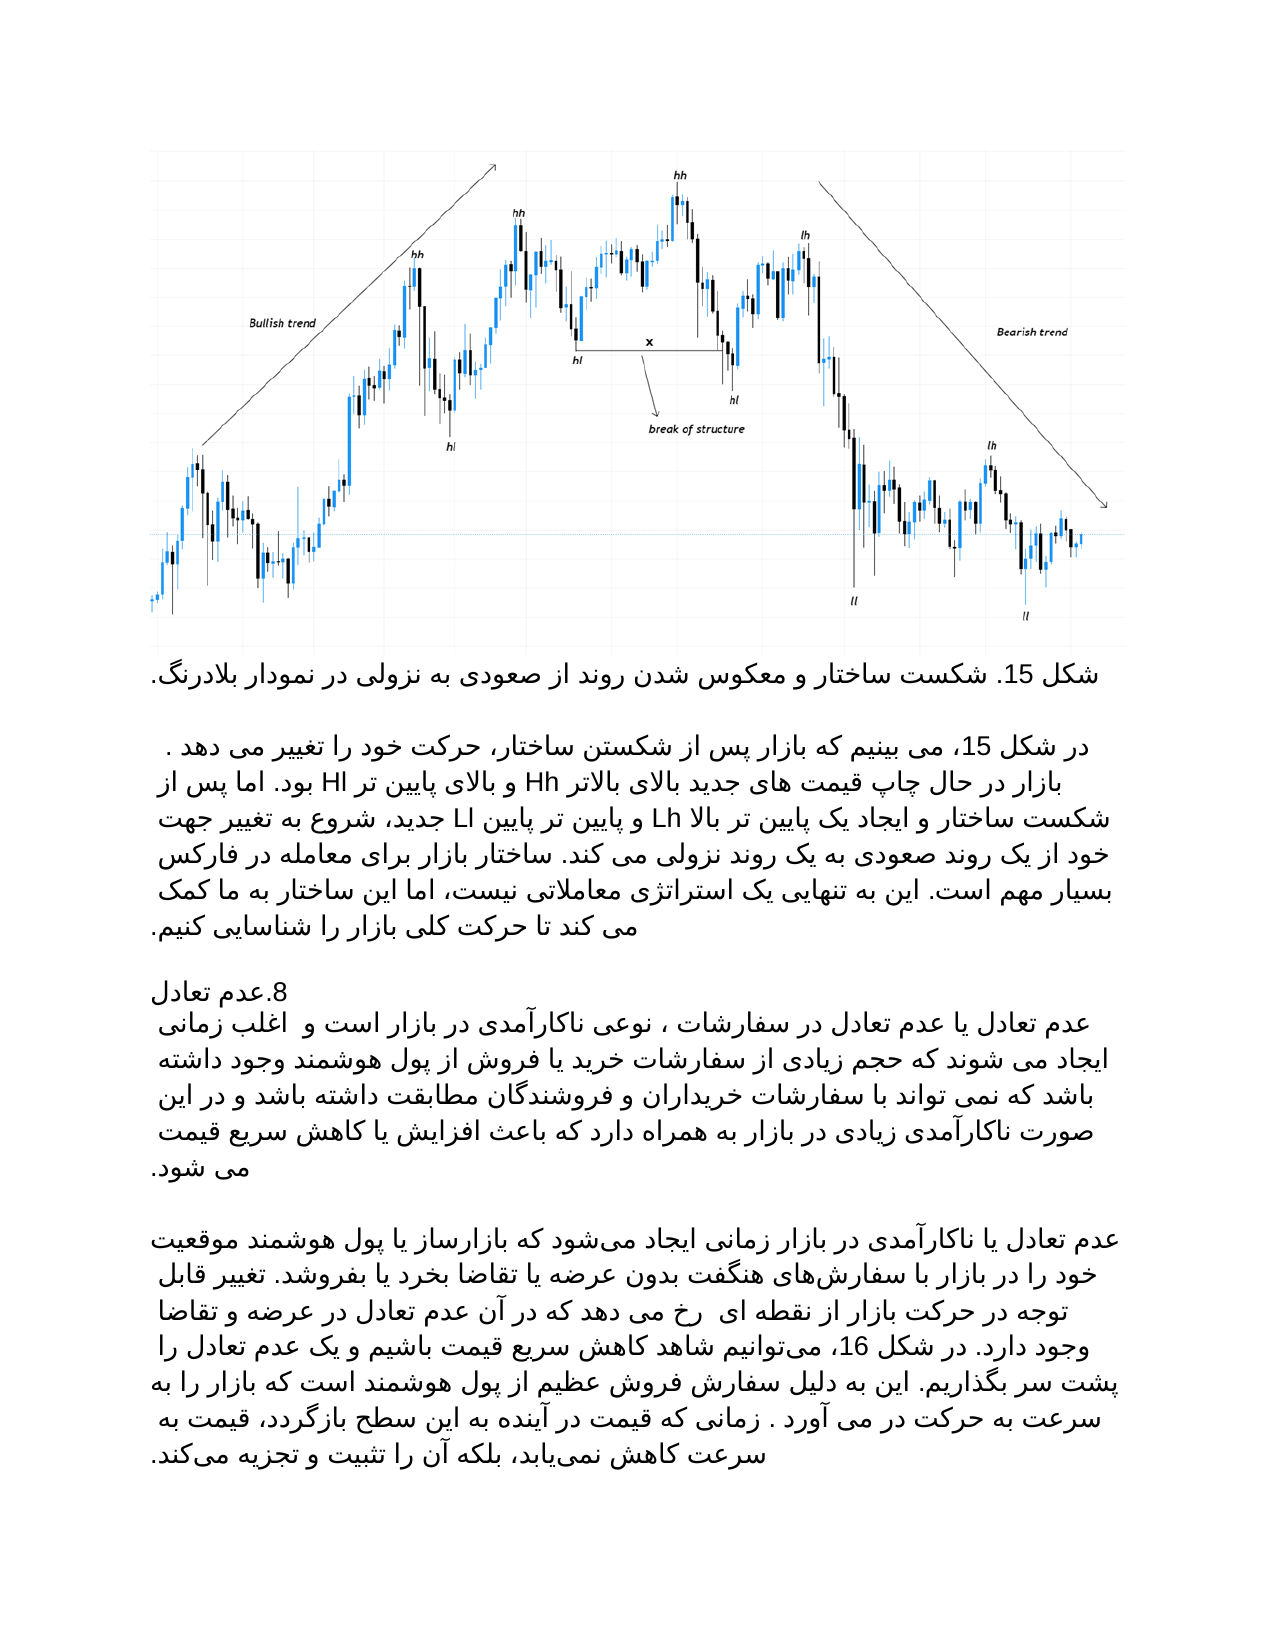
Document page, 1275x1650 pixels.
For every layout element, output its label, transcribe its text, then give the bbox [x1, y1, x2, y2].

text عدم تعادل یا ناکارآمدی در بازار زمانی ایجاد می‌شود که بازارساز یا پول هوشمند موقعیت خود را در بازار با سفارش‌های هنگفت بدون عرضه یا تقاضا بخرد یا بفروشد. تغییر قابل توجه در حرکت بازار از نقطه ای رخ می دهد که در آن عدم تعادل در عرضه و تقاضا وجود دارد. در شکل 16، می‌توانیم شاهد کاهش سریع قیمت باشیم و یک عدم تعادل را پشت سر بگذاریم. این به دلیل سفارش فروش عظیم از پول هوشمند است که بازار را به سرعت به حرکت در می آورد . زمانی که قیمت در آینده به این سطح بازگردد، قیمت به سرعت کاهش نمی‌یابد، بلکه آن را تثبیت و تجزیه می‌کند. [150, 1223, 1125, 1469]
text شکل 15. شکست ساختار و معکوس شدن روند از صعودی به نزولی در نمودار بلادرنگ. [150, 658, 1125, 689]
text عدم تعادل یا عدم تعادل در سفارشات ، نوعی ناکارآمدی در بازار است و اغلب زمانی ایجاد می شوند که حجم زیادی از سفارشات خرید یا فروش از پول هوشمند وجود داشته باشد که نمی تواند با سفارشات خریداران و فروشندگان مطابقت داشته باشد و در این صورت ناکارآمدی زیادی در بازار به همراه دارد که باعث افزایش یا کاهش سریع قیمت می شود. [150, 1007, 1125, 1182]
title 8.عدم تعادل [150, 976, 1125, 1007]
text در شکل 15، می بینیم که بازار پس از شکستن ساختار، حرکت خود را تغییر می دهد . بازار در حال چاپ قیمت های جدید بالای بالاتر Hh و بالای پایین تر Hl بود. اما پس از شکست ساختار و ایجاد یک پایین تر بالا Lh و پایین تر پایین Ll جدید، شروع به تغییر جهت خود از یک روند صعودی به یک روند نزولی می کند. ساختار بازار برای معامله در فارکس بسیار مهم است. این به تنهایی یک استراتژی معاملاتی نیست، اما این ساختار به ما کمک می کند تا حرکت کلی بازار را شناسایی کنیم. [150, 730, 1125, 941]
